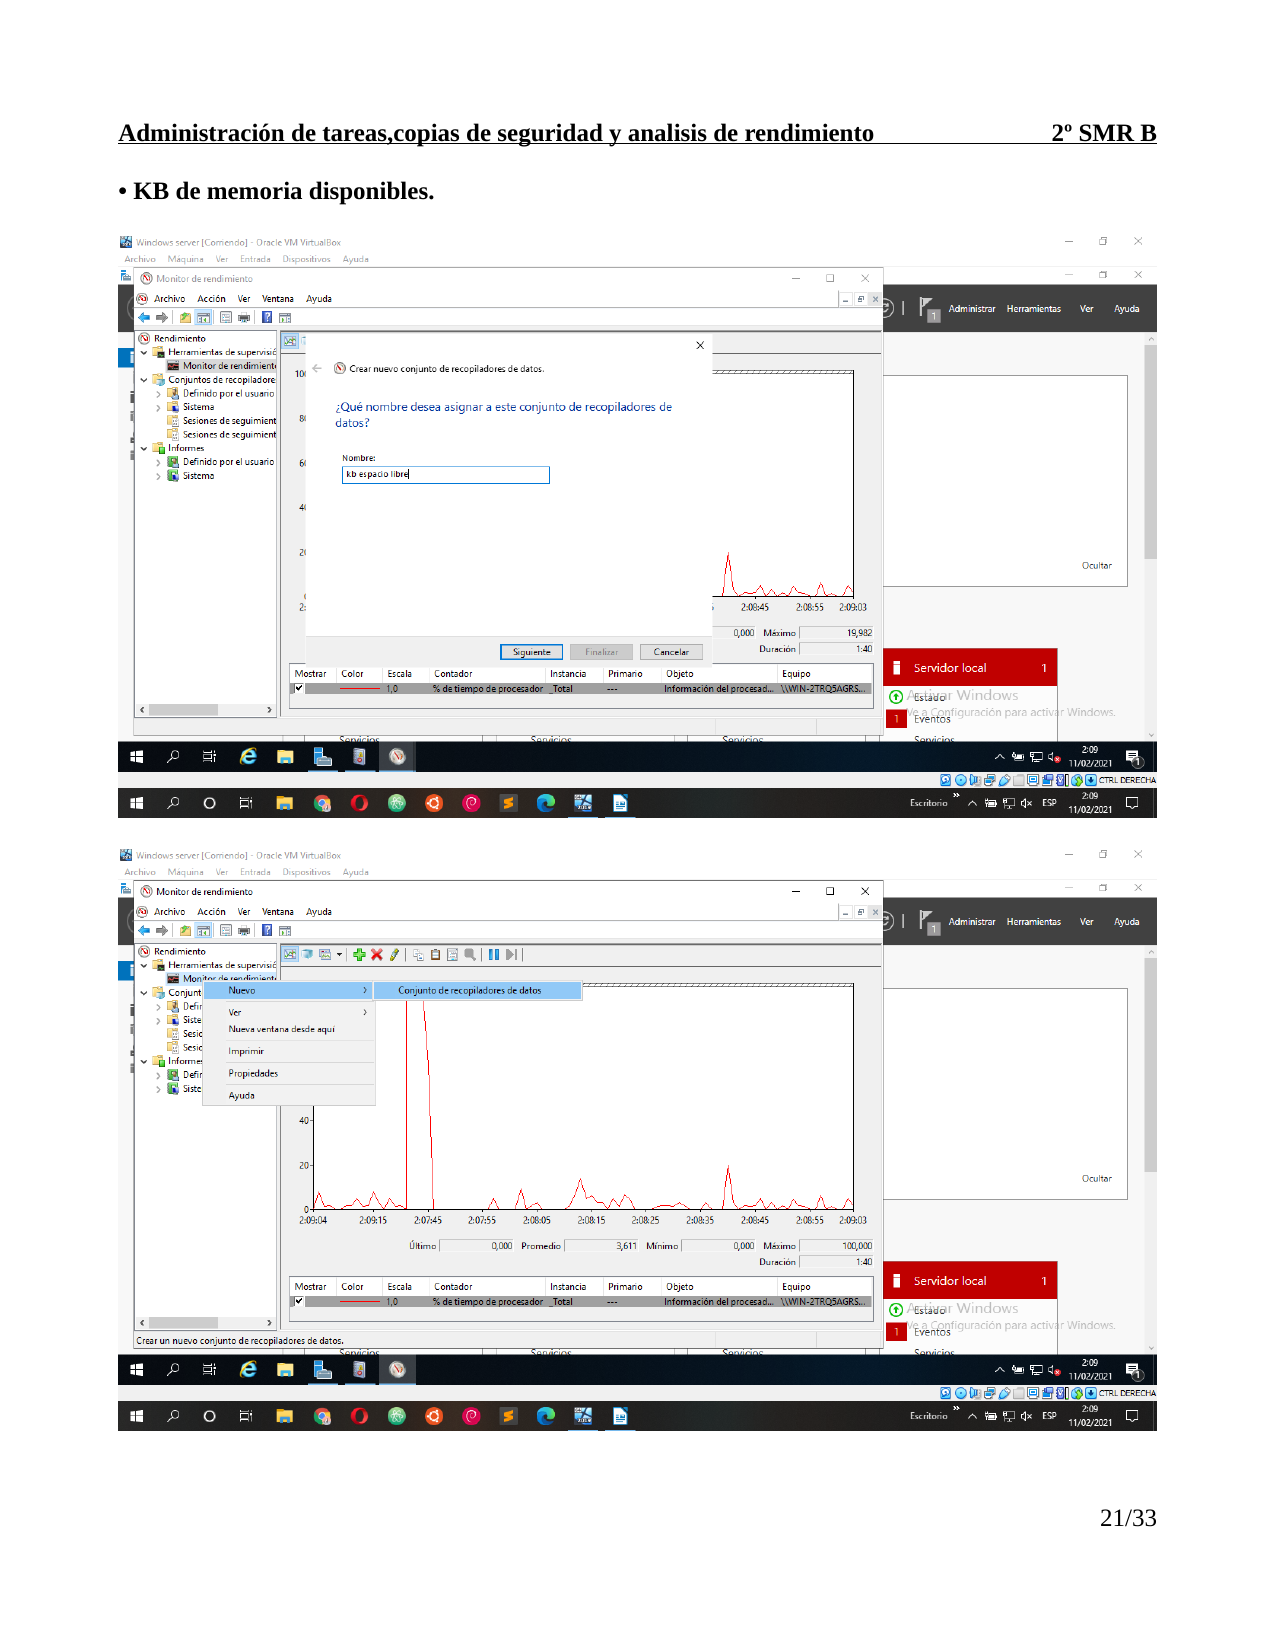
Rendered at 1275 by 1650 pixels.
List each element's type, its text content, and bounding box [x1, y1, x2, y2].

text • KB de memoria disponibles. [118, 176, 1157, 205]
picture [118, 846, 1157, 1431]
picture [118, 233, 1157, 818]
